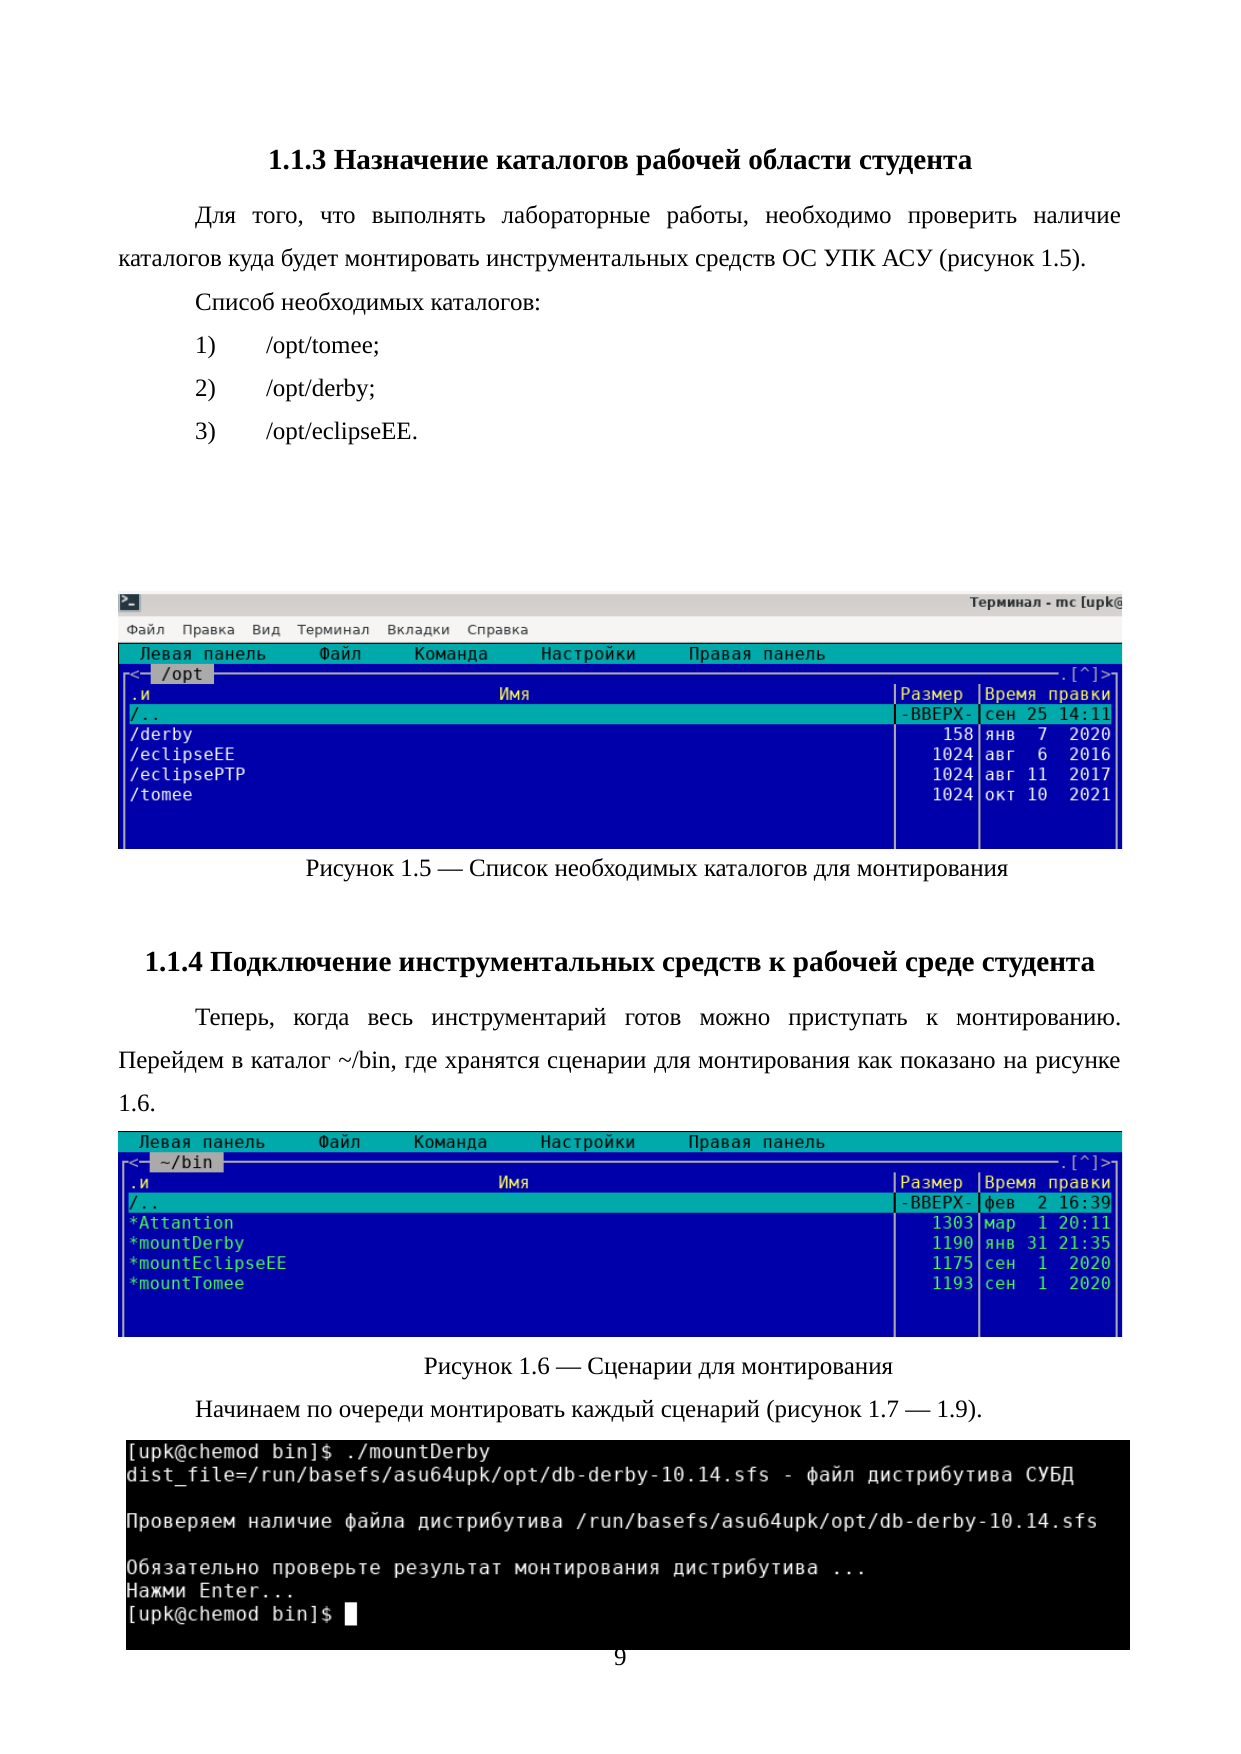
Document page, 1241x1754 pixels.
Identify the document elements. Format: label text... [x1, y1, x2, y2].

text Списоб необходимых каталогов: [118, 287, 1122, 315]
text Начинаем по очереди монтировать каждый сценарий (рисунок 1.7 — 1.9). [118, 1394, 1122, 1423]
text Рисунок 1.6 — Сценарии для монтирования [118, 1337, 1122, 1379]
picture [118, 1131, 1123, 1337]
subtitle 1.1.4 Подключение инструментальных средств к рабочей среде студента [118, 944, 1122, 977]
list /opt/tomee; [118, 330, 1122, 358]
list /opt/eclipseEE. [118, 416, 1122, 445]
text Для того, что выполнять лабораторные работы, необходимо проверить наличие каталогов куда будет монтировать инструментальных средств ОС УПК АСУ (рисунок 1.5). [118, 200, 1122, 272]
list /opt/derby; [118, 373, 1122, 402]
text Рисунок 1.5 — Список необходимых каталогов для монтирования [118, 849, 1122, 881]
subtitle 1.1.3 Назначение каталогов рабочей области студента [118, 142, 1122, 175]
picture [118, 591, 1123, 849]
text Теперь, когда весь инструментарий готов можно приступать к монтированию. Перейдем в каталог ~/bin, где хранятся сценарии для монтирования как показано на рисунке 1.6. [118, 1002, 1122, 1117]
picture [126, 1440, 1130, 1650]
